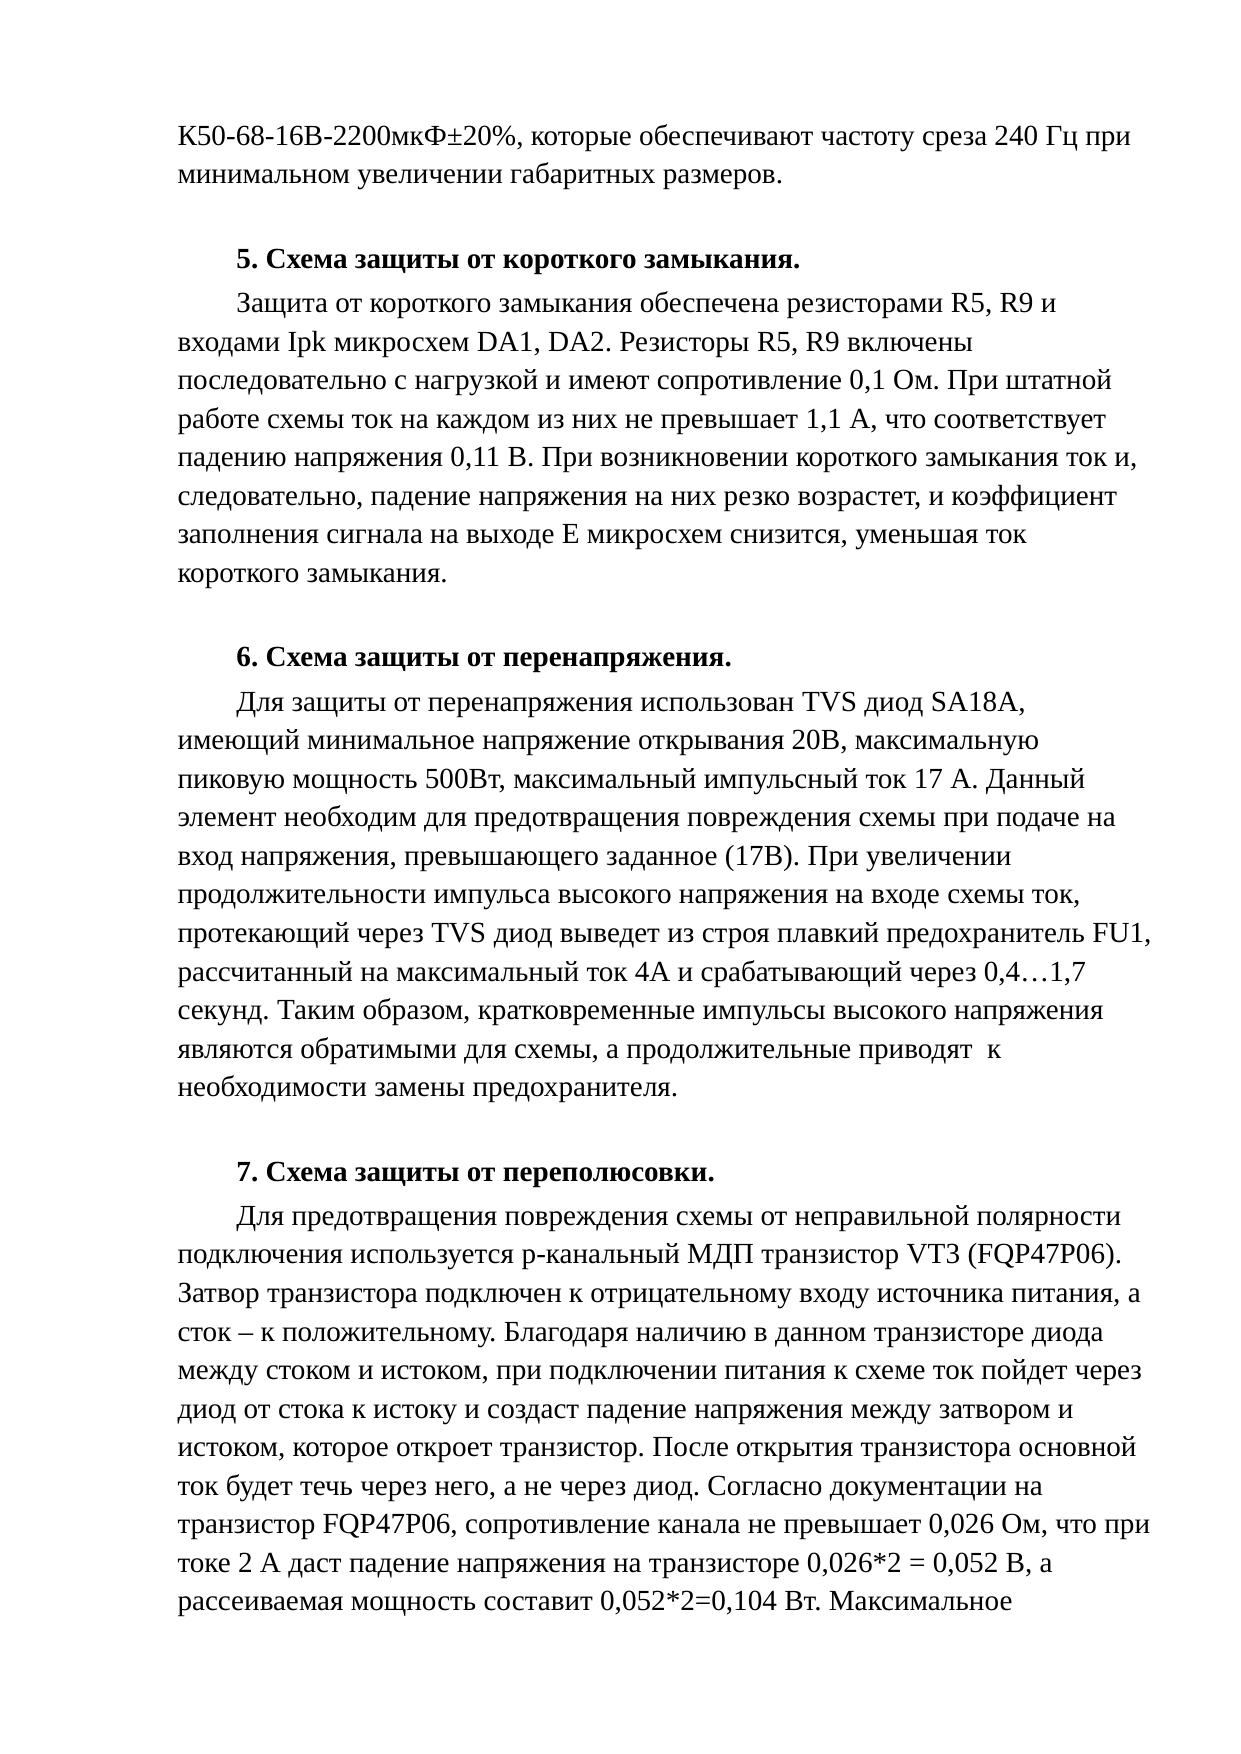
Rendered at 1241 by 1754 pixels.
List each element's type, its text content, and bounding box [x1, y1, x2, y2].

subtitle 6. Схема защиты от перенапряжения. [177, 639, 1152, 673]
text Защита от короткого замыкания обеспечена резисторами R5, R9 и входами Ipk микросхем DA1, DA2. Резисторы R5, R9 включены последовательно с нагрузкой и имеют сопротивление 0,1 Ом. При штатной работе схемы ток на каждом из них не превышает 1,1 А, что соответствует падению напряжения 0,11 В. При возникновении короткого замыкания ток и, следовательно, падение напряжения на них резко возрастет, и коэффициент заполнения сигнала на выходе Е микросхем снизится, уменьшая ток короткого замыкания. [177, 285, 1152, 589]
text Для предотвращения повреждения схемы от неправильной полярности подключения используется p-канальный МДП транзистор VT3 (FQP47P06). Затвор транзистора подключен к отрицательному входу источника питания, а сток – к положительному. Благодаря наличию в данном транзисторе диода между стоком и истоком, при подключении питания к схеме ток пойдет через диод от стока к истоку и создаст падение напряжения между затвором и истоком, которое откроет транзистор. После открытия транзистора основной ток будет течь через него, а не через диод. Согласно документации на транзистор FQP47P06, сопротивление канала не превышает 0,026 Ом, что при токе 2 А даст падение напряжения на транзисторе 0,026*2 = 0,052 В, а рассеиваемая мощность составит 0,052*2=0,104 Вт. Максимальное [177, 1198, 1152, 1617]
subtitle 7. Схема защиты от переполюсовки. [177, 1154, 1152, 1187]
text К50-68-16В-2200мкФ±20%, которые обеспечивают частоту среза 240 Гц при минимальном увеличении габаритных размеров. [177, 118, 1152, 190]
text Для защиты от перенапряжения использован TVS диод SA18A, имеющий минимальное напряжение открывания 20В, максимальную пиковую мощность 500Вт, максимальный импульсный ток 17 А. Данный элемент необходим для предотвращения повреждения схемы при подаче на вход напряжения, превышающего заданное (17В). При увеличении продолжительности импульса высокого напряжения на входе схемы ток, протекающий через TVS диод выведет из строя плавкий предохранитель FU1, рассчитанный на максимальный ток 4А и срабатывающий через 0,4…1,7 секунд. Таким образом, кратковременные импульсы высокого напряжения являются обратимыми для схемы, а продолжительные приводят к необходимости замены предохранителя. [177, 684, 1152, 1103]
subtitle 5. Схема защиты от короткого замыкания. [177, 241, 1152, 274]
